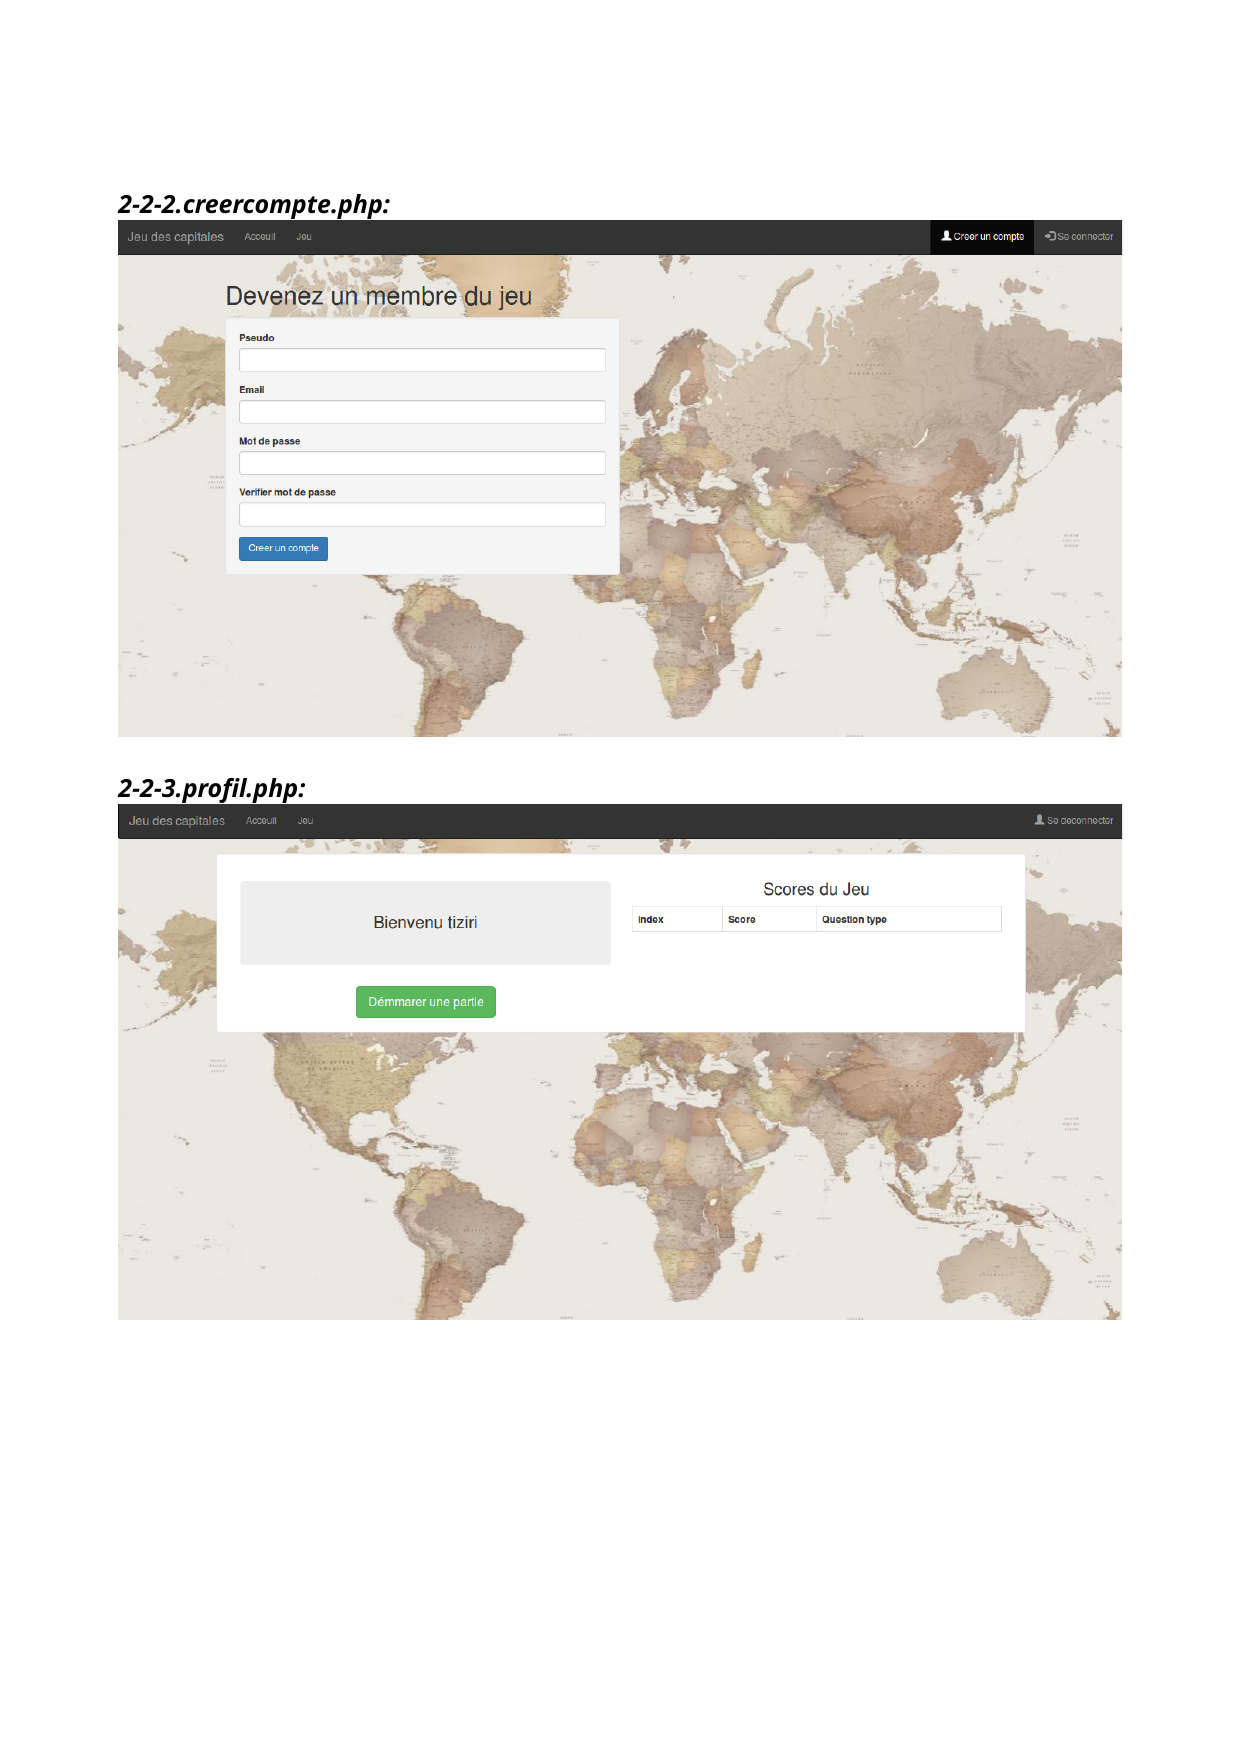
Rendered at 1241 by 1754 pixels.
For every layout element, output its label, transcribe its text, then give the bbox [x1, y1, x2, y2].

text 2-2-3.profil.php: [118, 770, 1122, 804]
picture [118, 220, 1123, 737]
picture [118, 804, 1123, 1320]
text 2-2-2.creercompte.php: [118, 186, 1122, 220]
